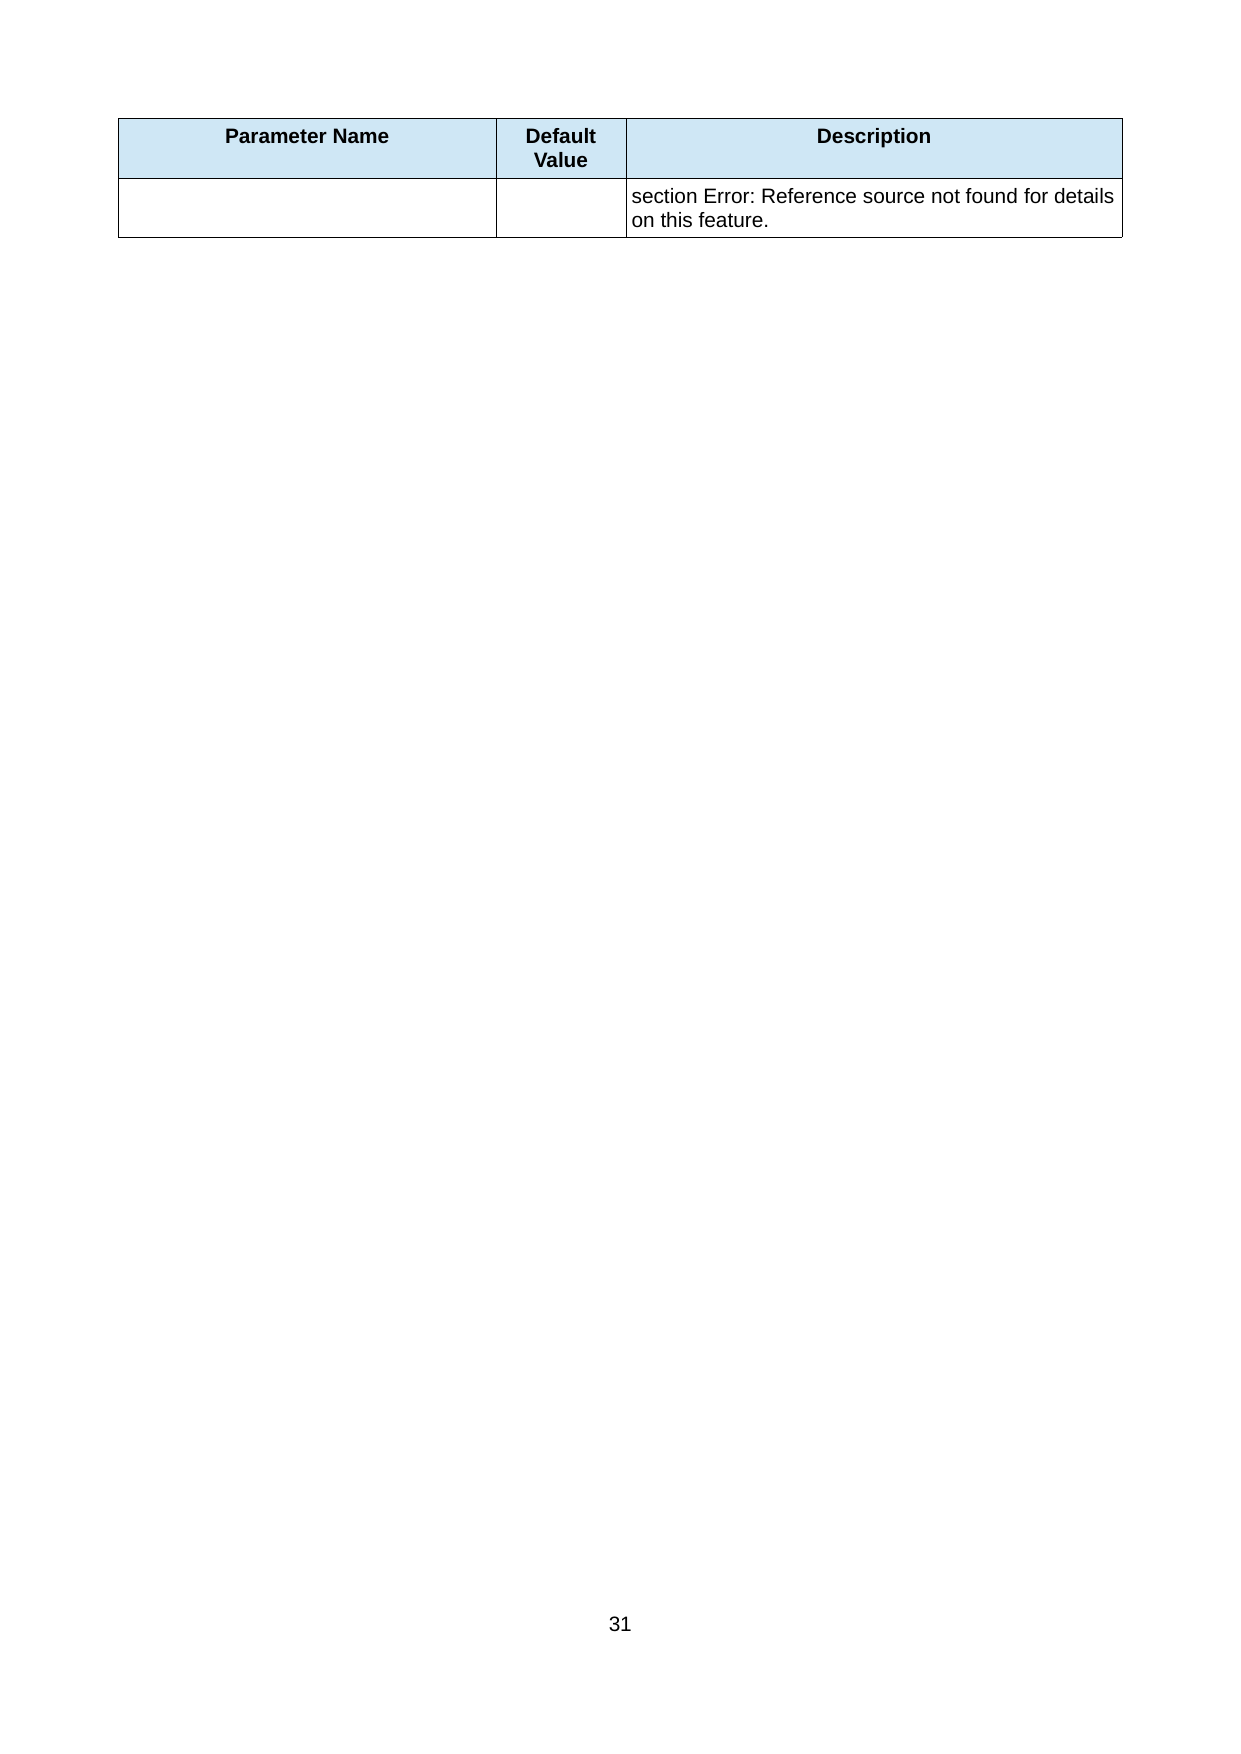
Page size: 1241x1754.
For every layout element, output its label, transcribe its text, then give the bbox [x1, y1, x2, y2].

table_header Description [627, 119, 1122, 178]
table_header Parameter Name [119, 119, 496, 178]
table_cell [119, 179, 496, 237]
table_header Default Value [497, 119, 626, 178]
table_cell [497, 179, 626, 237]
table_cell section Error: Reference source not found for details on this feature. [627, 179, 1122, 237]
